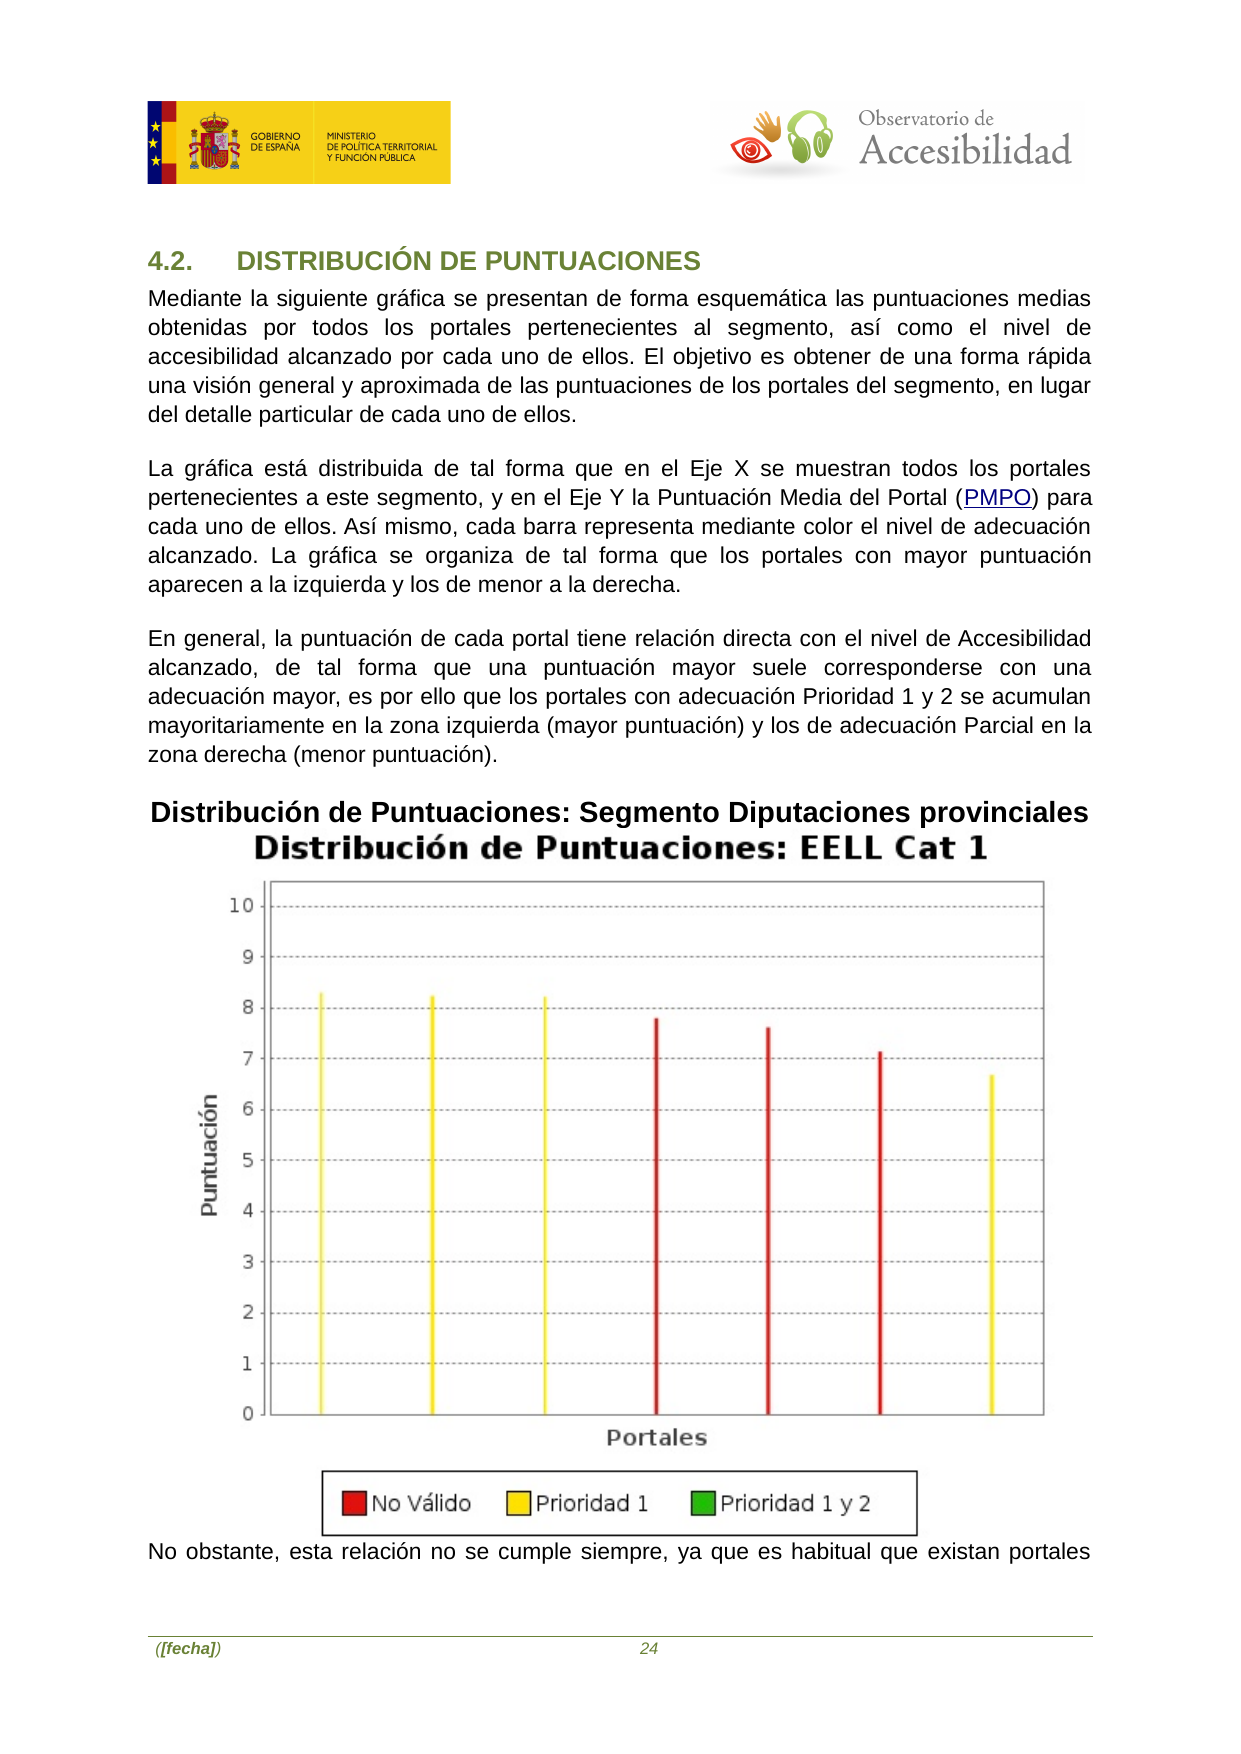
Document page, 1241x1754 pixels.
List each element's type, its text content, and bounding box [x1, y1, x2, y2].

text La gráfica está distribuida de tal forma que en el Eje X se muestran todos los portales pertenecientes a este segmento, y en el Eje Y la Puntuación Media del Portal (PMPO) para cada uno de ellos. Así mismo, cada barra representa mediante color el nivel de adecuación alcanzado. La gráfica se organiza de tal forma que los portales con mayor puntuación aparecen a la izquierda y los de menor a la derecha. [148, 455, 1092, 597]
picture [710, 101, 1086, 184]
picture [147, 101, 451, 184]
text Distribución de Puntuaciones: Segmento Diputaciones provinciales [148, 795, 1092, 828]
text No obstante, esta relación no se cumple siempre, ya que es habitual que existan portales [148, 1538, 1092, 1564]
subtitle Distribución de puntuaciones [148, 245, 1092, 276]
picture [178, 828, 1062, 1538]
text Mediante la siguiente gráfica se presentan de forma esquemática las puntuaciones medias obtenidas por todos los portales pertenecientes al segmento, así como el nivel de accesibilidad alcanzado por cada uno de ellos. El objetivo es obtener de una forma rápida una visión general y aproximada de las puntuaciones de los portales del segmento, en lugar del detalle particular de cada uno de ellos. [148, 285, 1092, 427]
text En general, la puntuación de cada portal tiene relación directa con el nivel de Accesibilidad alcanzado, de tal forma que una puntuación mayor suele corresponderse con una adecuación mayor, es por ello que los portales con adecuación Prioridad 1 y 2 se acumulan mayoritariamente en la zona izquierda (mayor puntuación) y los de adecuación Parcial en la zona derecha (menor puntuación). [148, 625, 1092, 767]
